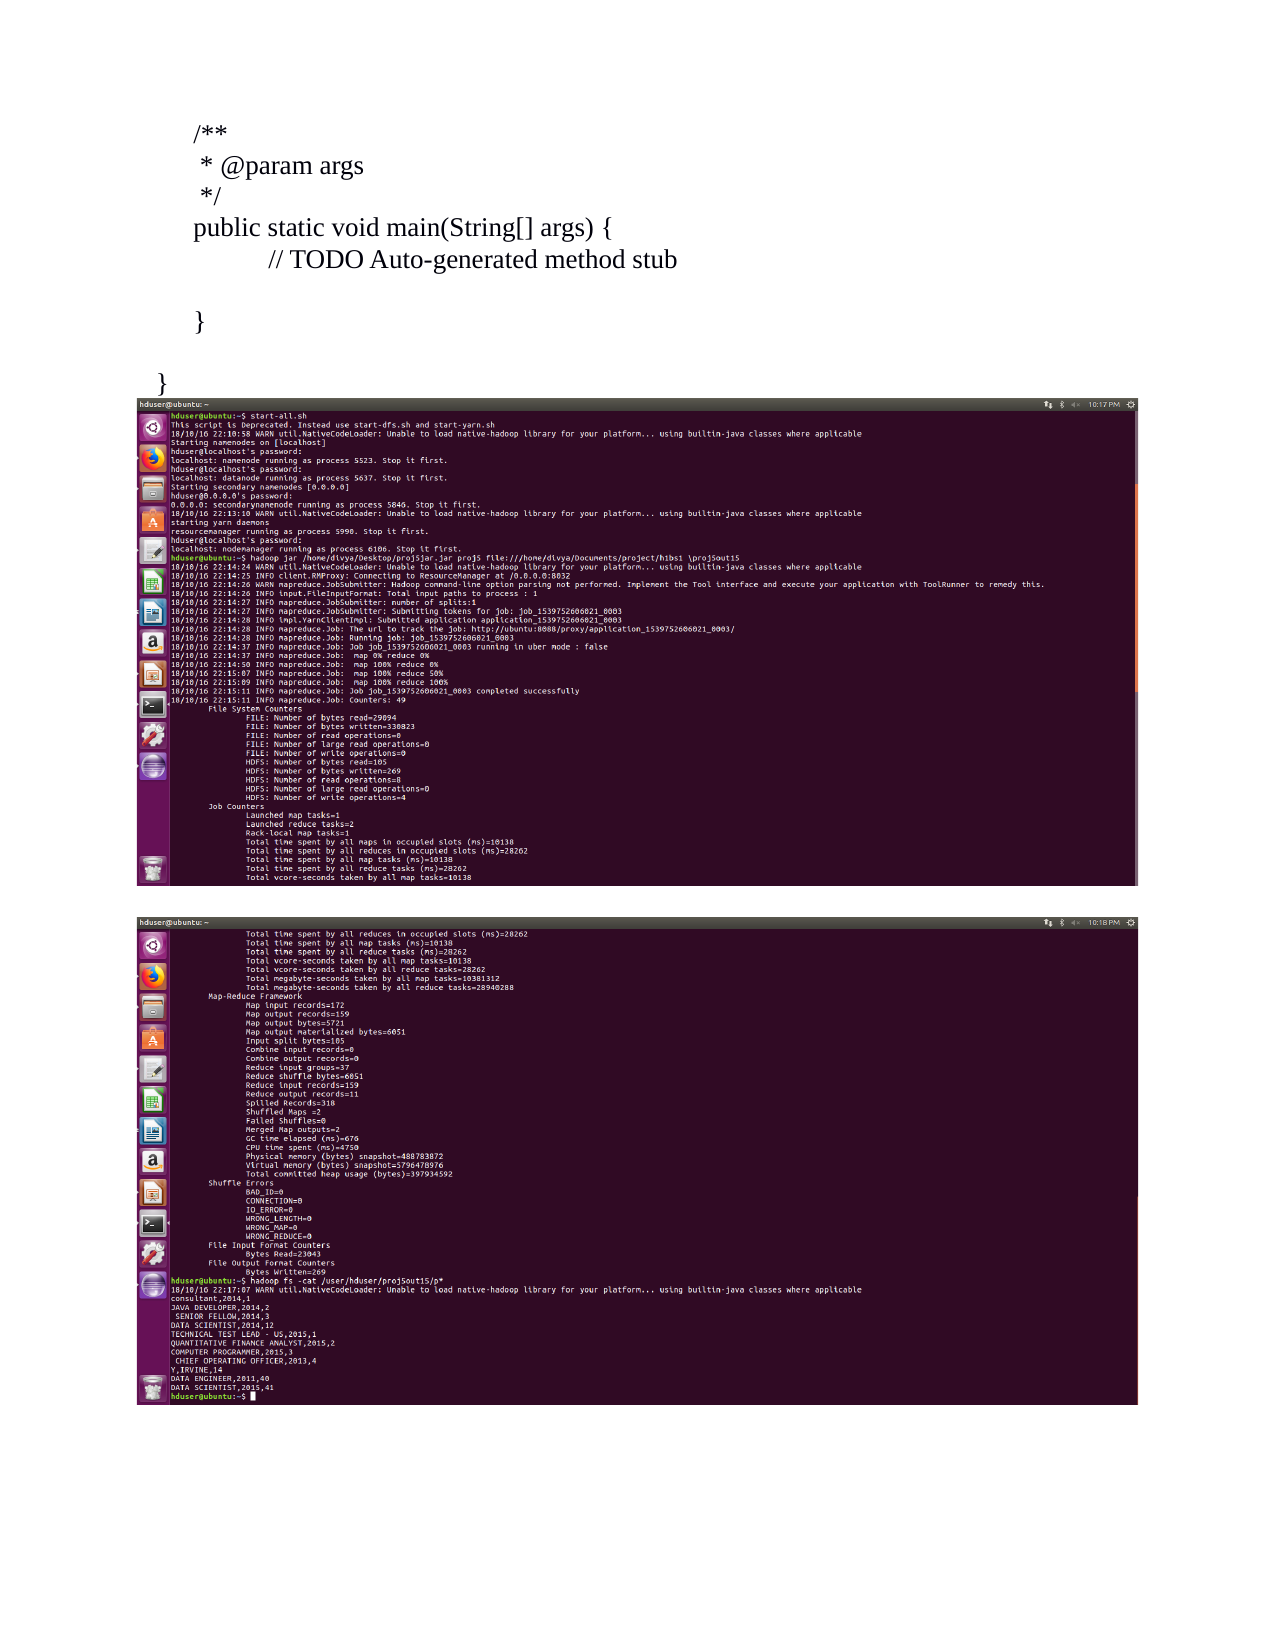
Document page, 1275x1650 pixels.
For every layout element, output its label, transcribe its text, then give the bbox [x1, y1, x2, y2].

picture [136, 917, 1139, 1405]
text * @param args [156, 149, 1157, 180]
text } [156, 305, 1157, 336]
text public static void main(String[] args) { [156, 212, 1157, 243]
text // TODO Auto-generated method stub [156, 243, 1157, 274]
text /** [156, 118, 1157, 149]
text } [156, 367, 1157, 398]
picture [136, 398, 1139, 886]
text */ [156, 180, 1157, 212]
